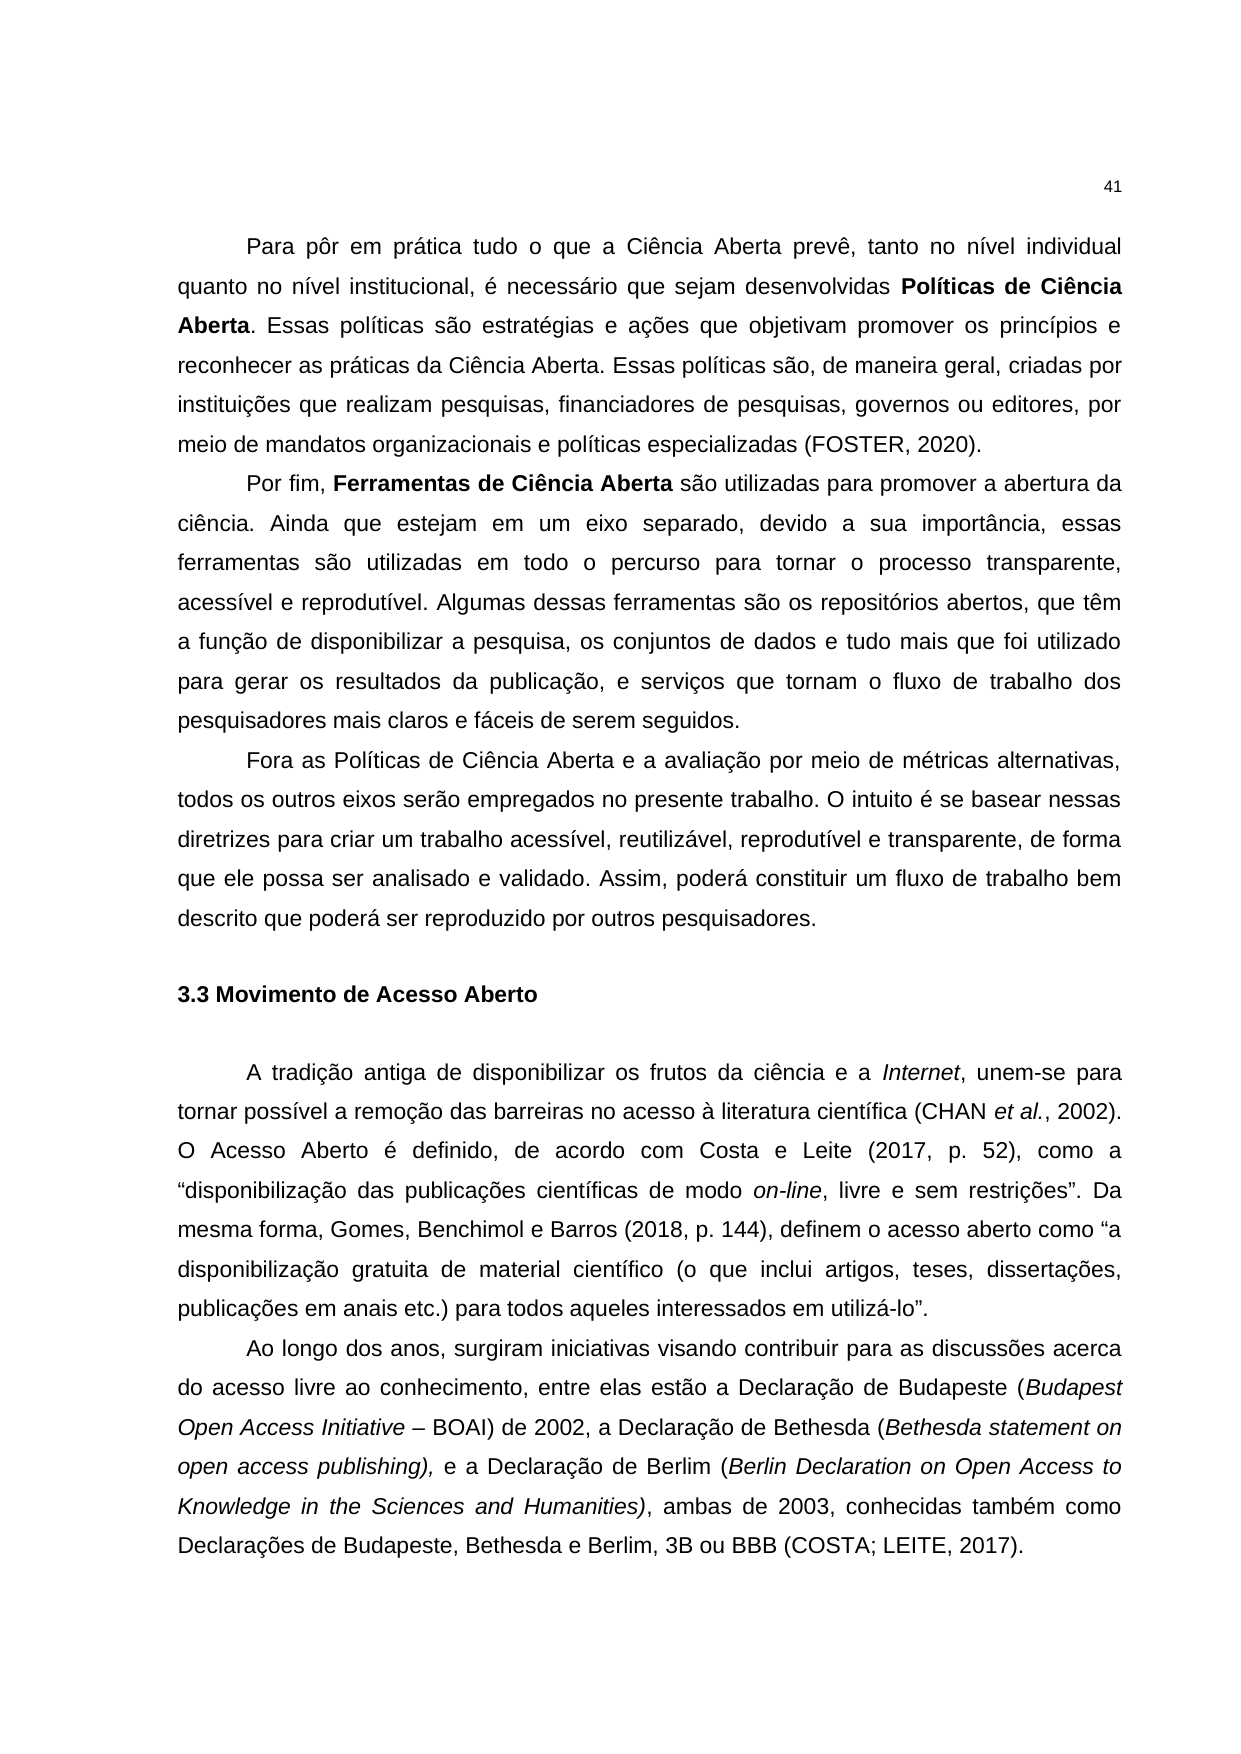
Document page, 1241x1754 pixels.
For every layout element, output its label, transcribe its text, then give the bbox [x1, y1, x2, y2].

text Para pôr em prática tudo o que a Ciência Aberta prevê, tanto no nível individual quanto no nível institucional, é necessário que sejam desenvolvidas Políticas de Ciência Aberta. Essas políticas são estratégias e ações que objetivam promover os princípios e reconhecer as práticas da Ciência Aberta. Essas políticas são, de maneira geral, criadas por instituições que realizam pesquisas, financiadores de pesquisas, governos ou editores, por meio de mandatos organizacionais e políticas especializadas (FOSTER, 2020). [177, 233, 1122, 457]
text Fora as Políticas de Ciência Aberta e a avaliação por meio de métricas alternativas, todos os outros eixos serão empregados no presente trabalho. O intuito é se basear nessas diretrizes para criar um trabalho acessível, reutilizável, reprodutível e transparente, de forma que ele possa ser analisado e validado. Assim, poderá constituir um fluxo de trabalho bem descrito que poderá ser reproduzido por outros pesquisadores. [177, 747, 1122, 931]
text Por fim, Ferramentas de Ciência Aberta são utilizadas para promover a abertura da ciência. Ainda que estejam em um eixo separado, devido a sua importância, essas ferramentas são utilizadas em todo o percurso para tornar o processo transparente, acessível e reprodutível. Algumas dessas ferramentas são os repositórios abertos, que têm a função de disponibilizar a pesquisa, os conjuntos de dados e tudo mais que foi utilizado para gerar os resultados da publicação, e serviços que tornam o fluxo de trabalho dos pesquisadores mais claros e fáceis de serem seguidos. [177, 470, 1122, 733]
subtitle 3.3 Movimento de Acesso Aberto [177, 981, 1122, 1008]
text Ao longo dos anos, surgiram iniciativas visando contribuir para as discussões acerca do acesso livre ao conhecimento, entre elas estão a Declaração de Budapeste (Budapest Open Access Initiative – BOAI) de 2002, a Declaração de Bethesda (Bethesda statement on open access publishing), e a Declaração de Berlim (Berlin Declaration on Open Access to Knowledge in the Sciences and Humanities), ambas de 2003, conhecidas também como Declarações de Budapeste, Bethesda e Berlim, 3B ou BBB (COSTA; LEITE, 2017). [177, 1335, 1122, 1558]
text A tradição antiga de disponibilizar os frutos da ciência e a Internet, unem-se para tornar possível a remoção das barreiras no acesso à literatura científica (CHAN et al., 2002). O Acesso Aberto é definido, de acordo com Costa e Leite (2017, p. 52), como a “disponibilização das publicações científicas de modo on-line, livre e sem restrições”. Da mesma forma, Gomes, Benchimol e Barros (2018, p. 144), definem o acesso aberto como “a disponibilização gratuita de material científico (o que inclui artigos, teses, dissertações, publicações em anais etc.) para todos aqueles interessados em utilizá-lo”. [177, 1058, 1122, 1322]
